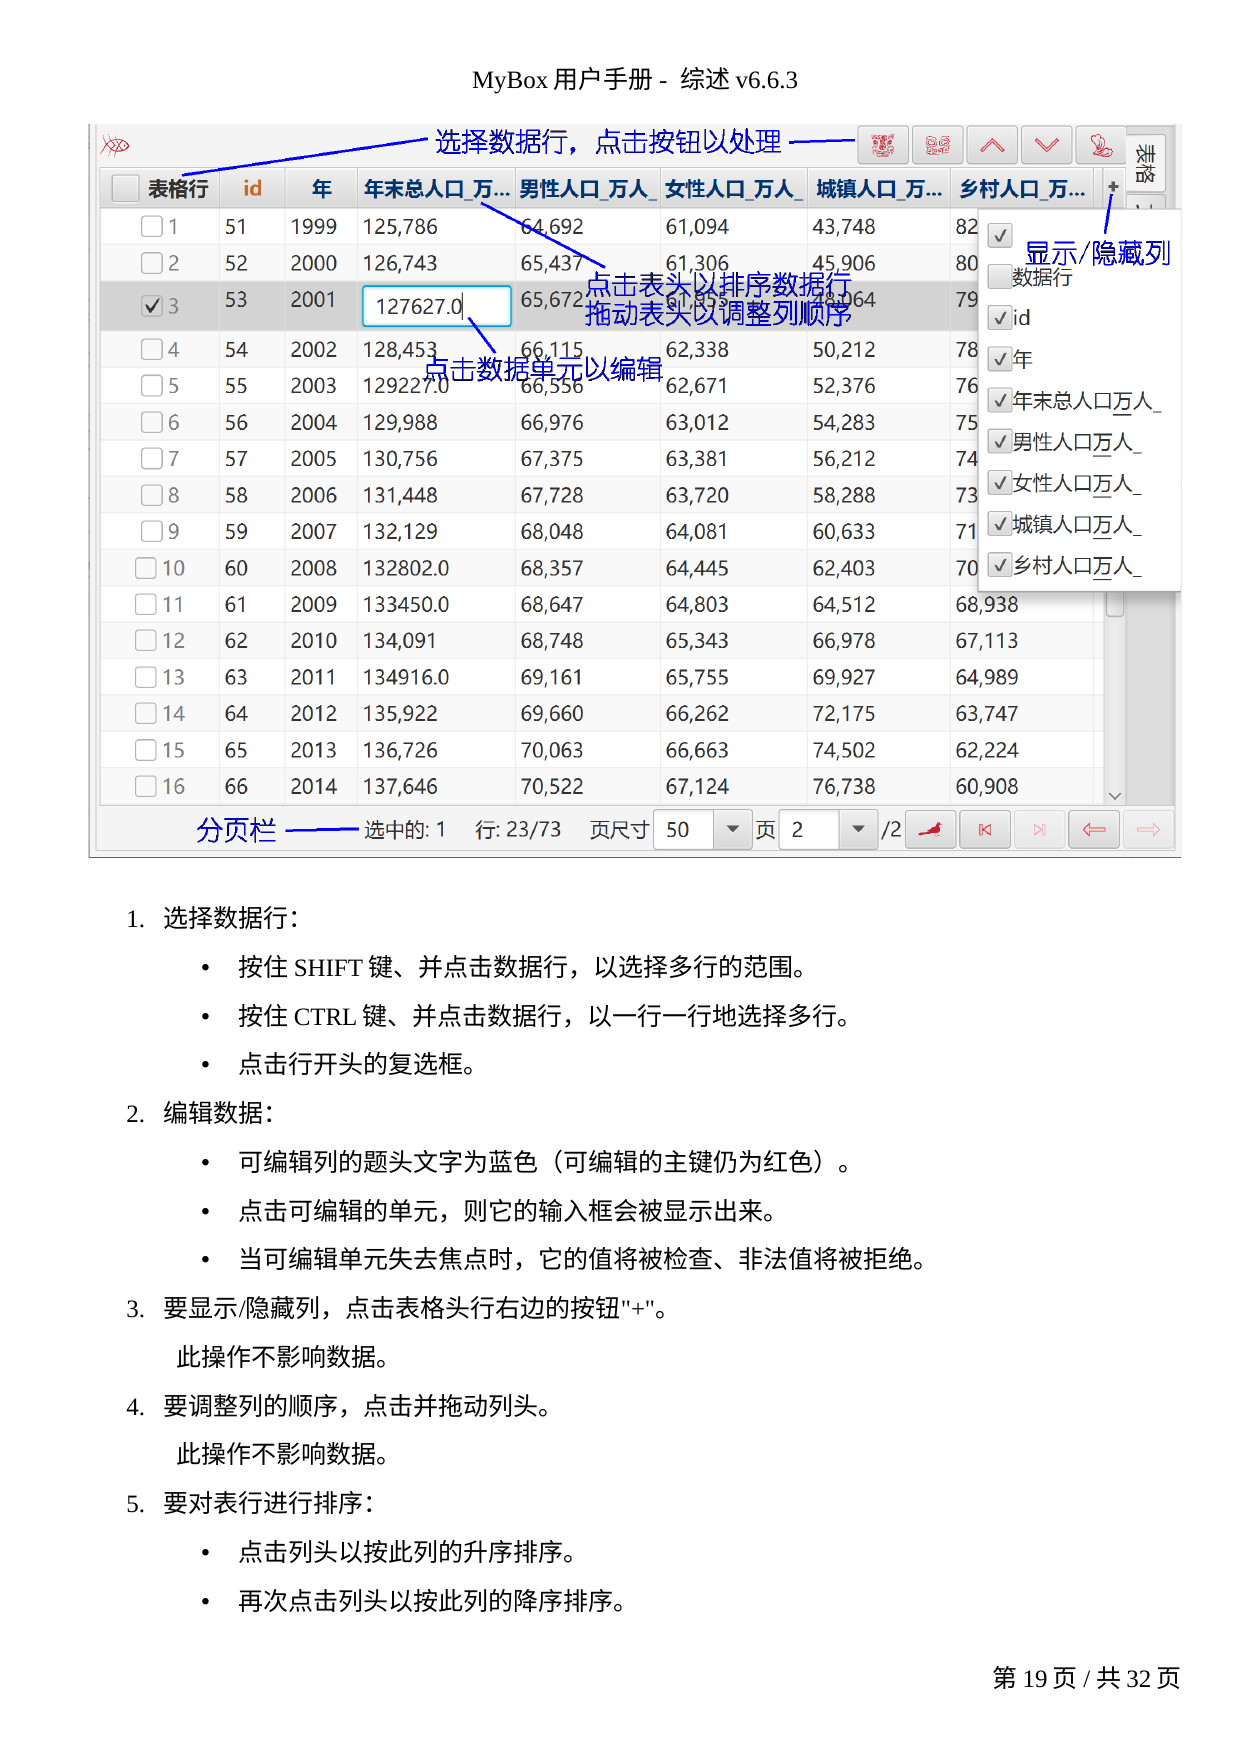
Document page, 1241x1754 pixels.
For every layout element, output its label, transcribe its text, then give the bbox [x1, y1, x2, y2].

list 点击列头以按此列的升序排序。 [201, 1532, 1181, 1569]
list 可编辑列的题头文字为蓝色（可编辑的主键仍为红色）。 [201, 1142, 1181, 1179]
list 再次点击列头以按此列的降序排序。 [201, 1581, 1181, 1617]
list 选择数据行： [126, 899, 1181, 935]
text 此操作不影响数据。 [88, 1337, 1181, 1374]
text 此操作不影响数据。 [88, 1435, 1181, 1471]
list 要对表行进行排序： [126, 1484, 1181, 1520]
list 要显示/隐藏列，点击表格头行右边的按钮"+"。 [126, 1289, 1181, 1325]
list 按住CTRL键、并点击数据行，以一行一行地选择多行。 [201, 996, 1181, 1032]
picture [88, 124, 1182, 858]
list 点击行开头的复选框。 [201, 1045, 1181, 1081]
list 当可编辑单元失去焦点时，它的值将被检查、非法值将被拒绝。 [201, 1240, 1181, 1276]
list 按住SHIFT键、并点击数据行，以选择多行的范围。 [201, 947, 1181, 984]
list 要调整列的顺序，点击并拖动列头。 [126, 1386, 1181, 1422]
list 点击可编辑的单元，则它的输入框会被显示出来。 [201, 1191, 1181, 1227]
list 编辑数据： [126, 1094, 1181, 1130]
